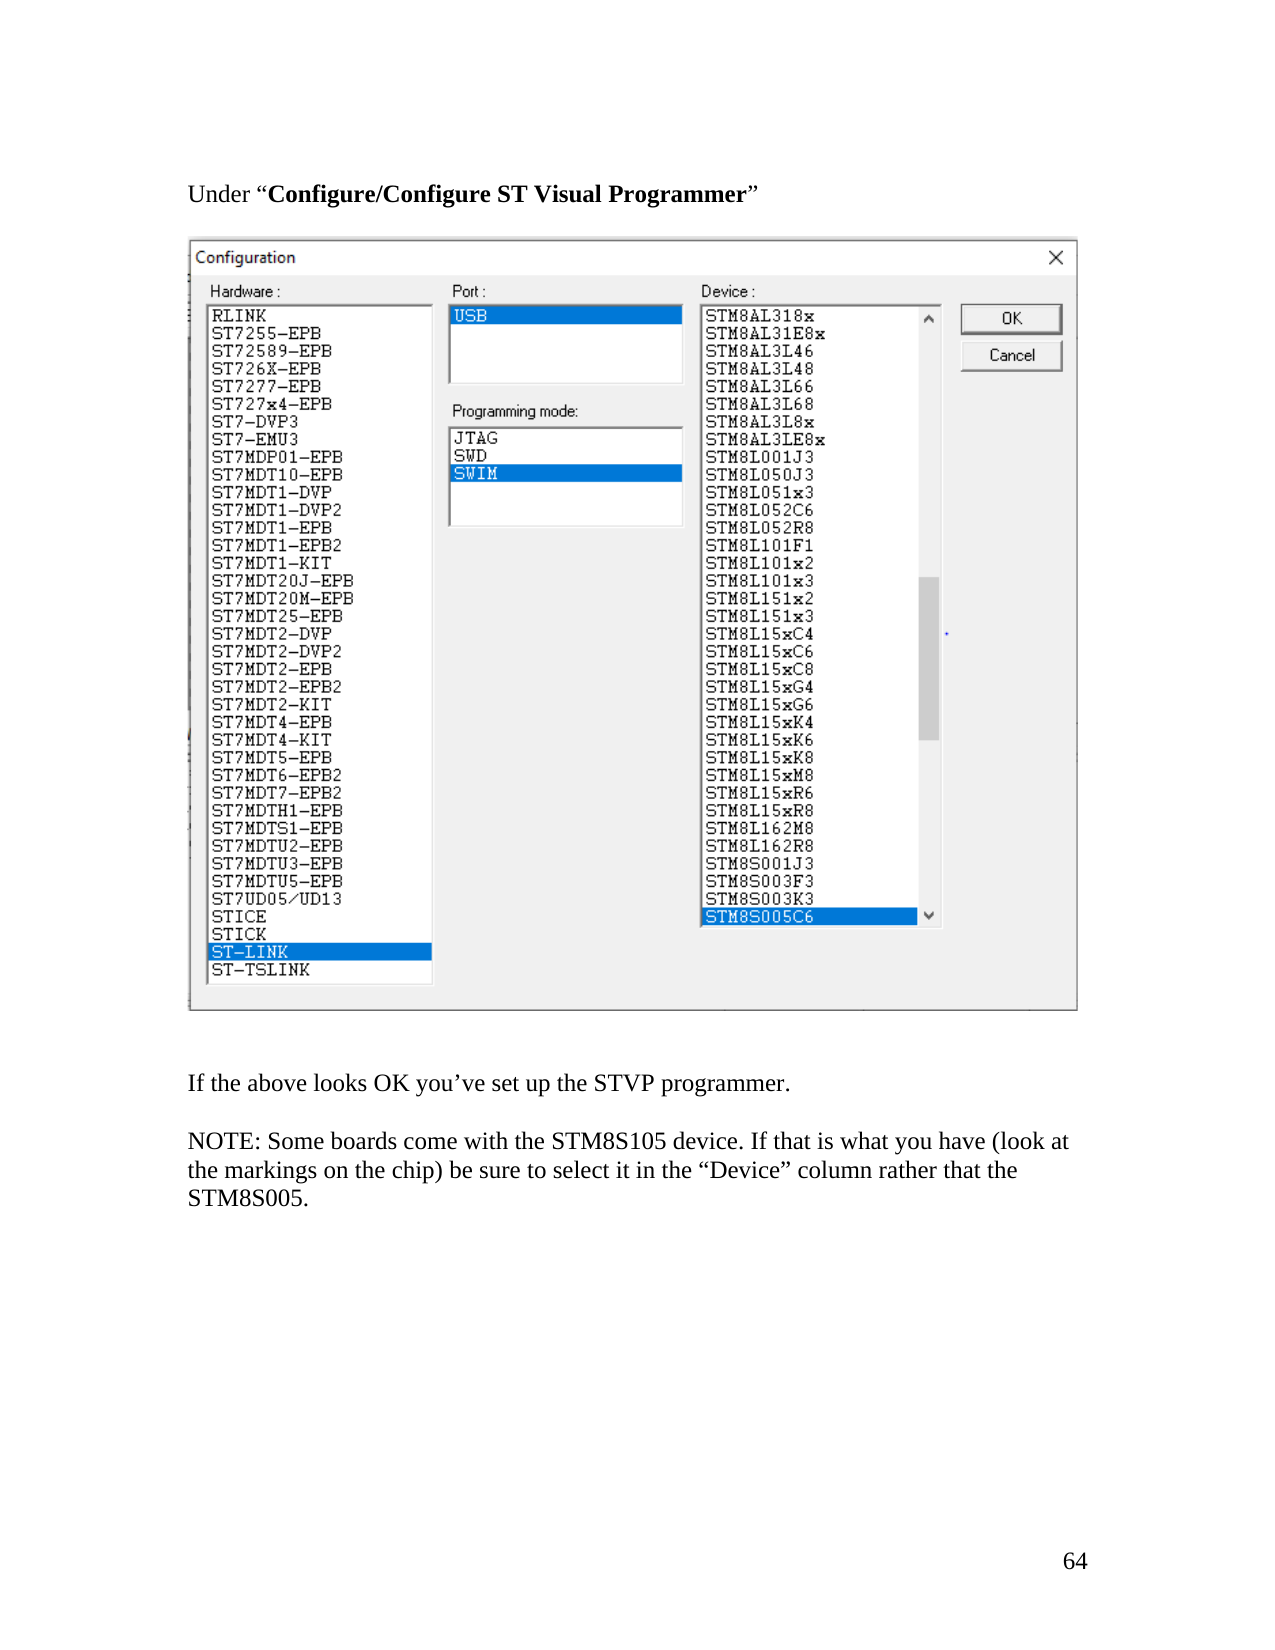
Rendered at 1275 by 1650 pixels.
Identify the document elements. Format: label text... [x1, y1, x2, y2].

text Under “Configure/Configure ST Visual Programmer” [187, 179, 1087, 207]
text If the above looks OK you’ve set up the STVP programmer. [187, 1068, 1087, 1097]
picture [187, 236, 1078, 1011]
text NOTE: Some boards come with the STM8S105 device. If that is what you have (look at the markings on the chip) be sure to select it in the “Device” column rather that the STM8S005. [187, 1126, 1087, 1212]
